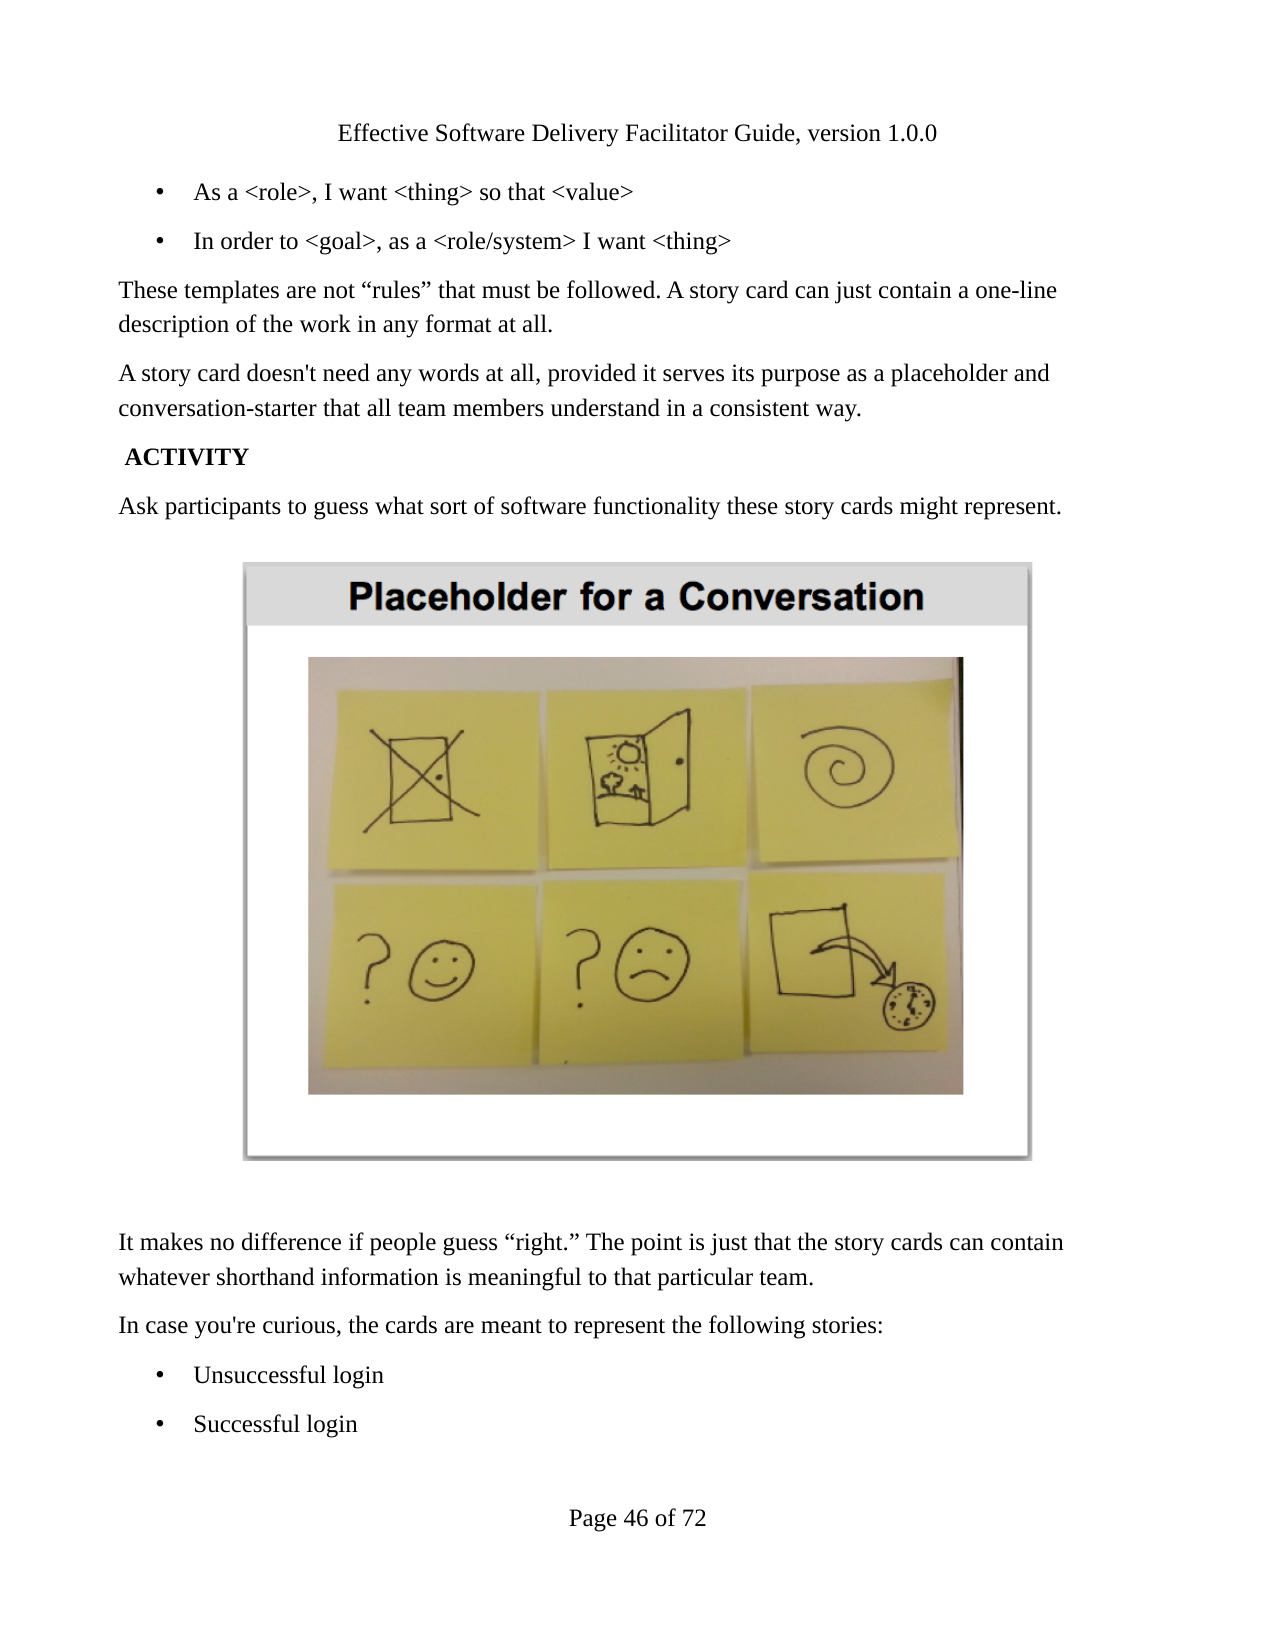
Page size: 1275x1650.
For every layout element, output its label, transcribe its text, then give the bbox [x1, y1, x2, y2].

text These templates are not “rules” that must be followed. A story card can just contain a one-line description of the work in any format at all. [118, 275, 1157, 338]
list Unsuccessful login [156, 1360, 1157, 1388]
text It makes no difference if people guess “right.” The point is just that the story cards can contain whatever shorthand information is meaningful to that particular team. [118, 1227, 1157, 1290]
list Successful login [156, 1409, 1157, 1437]
text A story card doesn't need any words at all, provided it serves its purpose as a placeholder and conversation-starter that all team members understand in a consistent way. [118, 358, 1157, 422]
text In case you're curious, the cards are meant to represent the following stories: [118, 1311, 1157, 1339]
list In order to <goal>, as a <role/system> I want <thing> [156, 226, 1157, 255]
picture [242, 562, 1033, 1161]
text Ask participants to guess what sort of software functionality these story cards might represent. [118, 491, 1157, 520]
list As a <role>, I want <thing> so that <value> [156, 177, 1157, 206]
text ACTIVITY [118, 442, 1157, 471]
